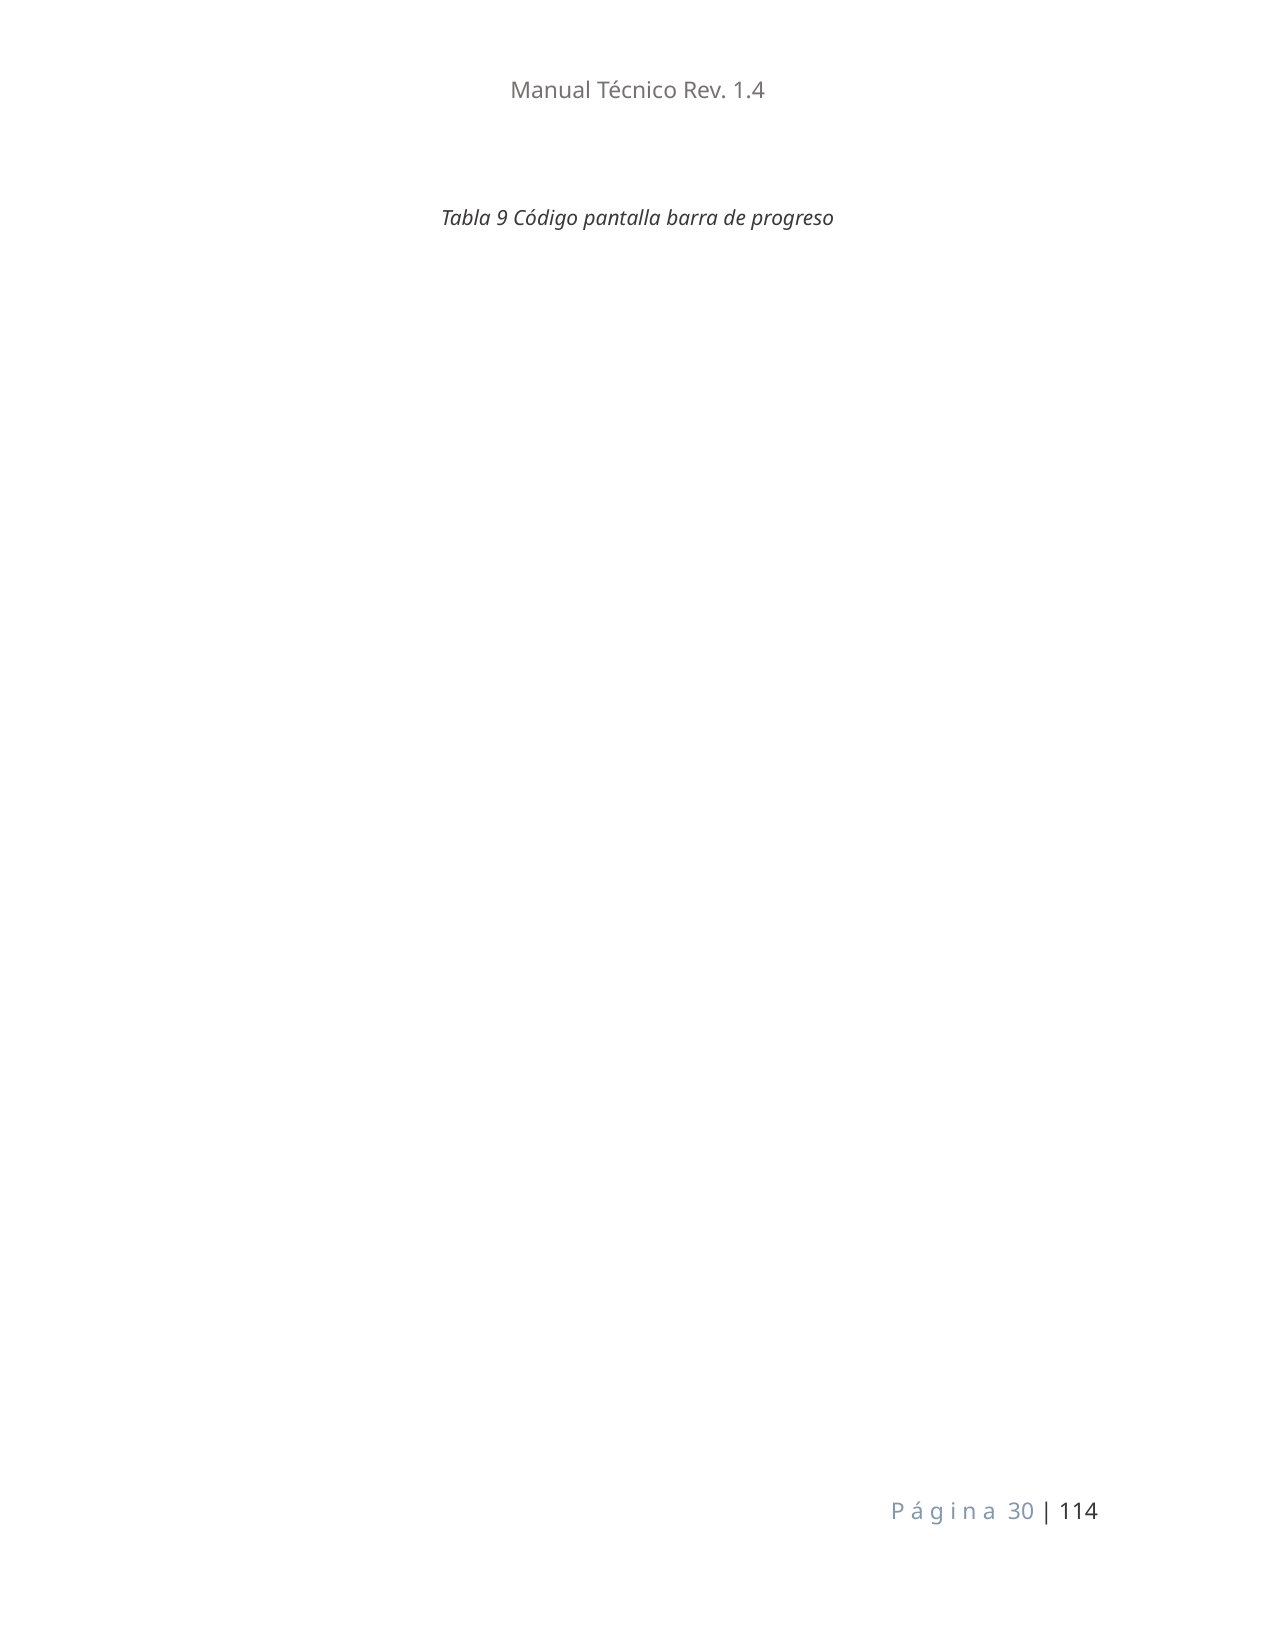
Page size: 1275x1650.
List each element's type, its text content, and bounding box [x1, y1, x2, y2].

text Tabla 9 Código pantalla barra de progreso [177, 203, 1098, 231]
